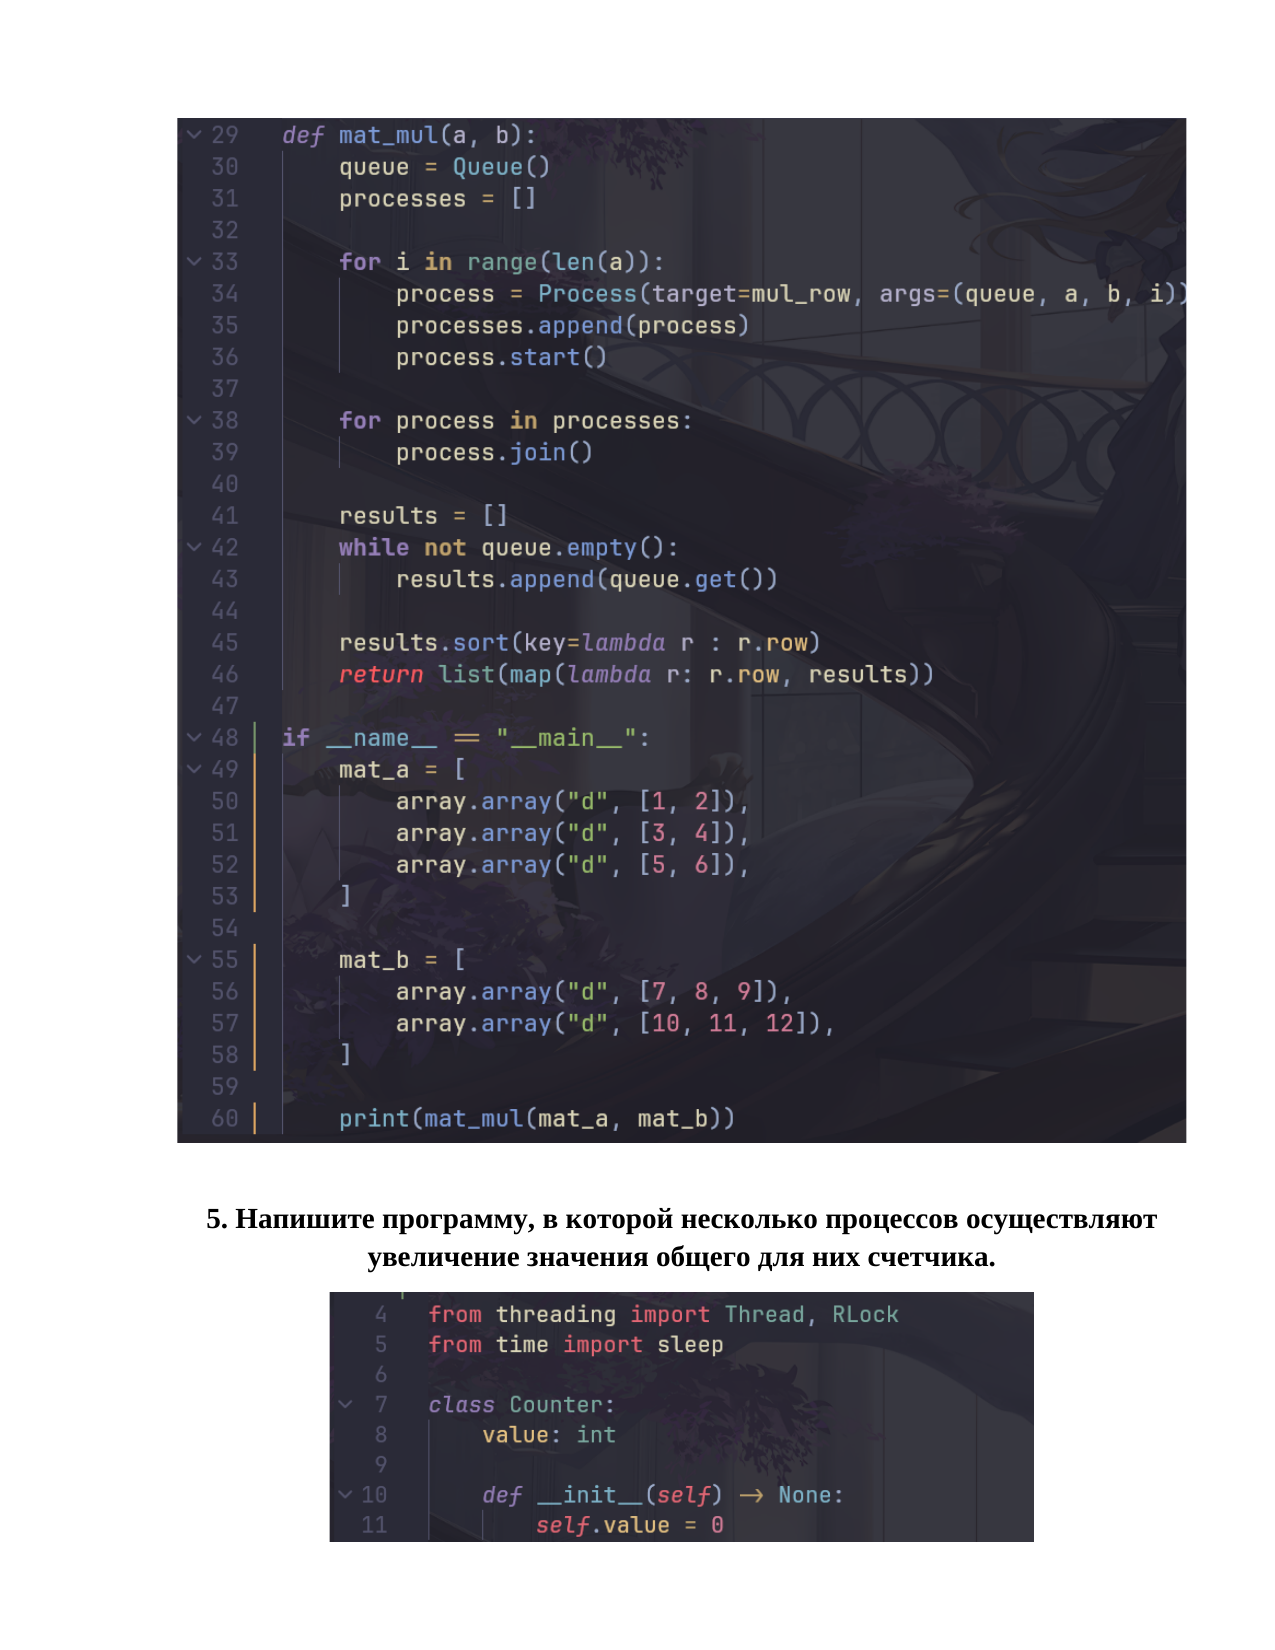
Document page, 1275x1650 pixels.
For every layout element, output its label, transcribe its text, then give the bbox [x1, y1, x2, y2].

picture [329, 1292, 1034, 1542]
picture [177, 118, 1187, 1143]
text 5. Напишите программу, в которой несколько процессов осуществляют увеличение значения общего для них счетчика. [177, 1201, 1186, 1273]
